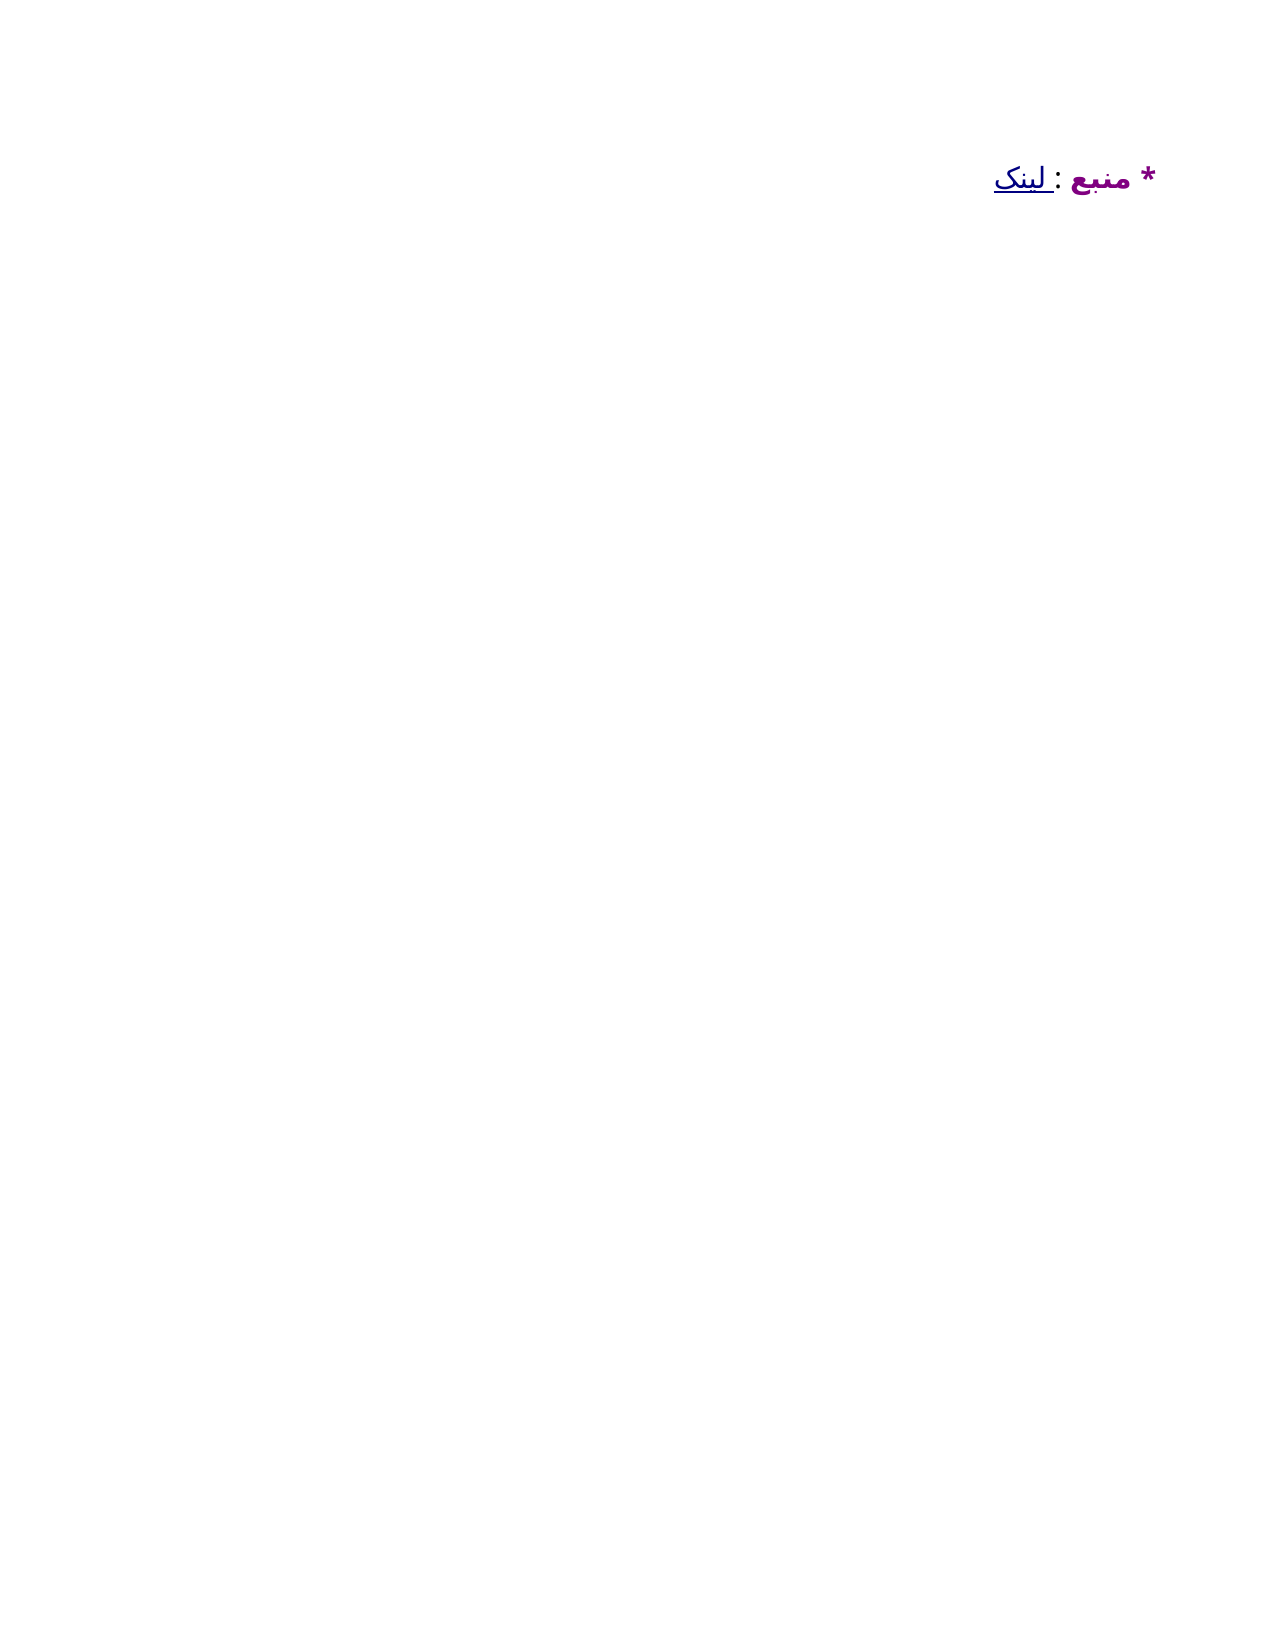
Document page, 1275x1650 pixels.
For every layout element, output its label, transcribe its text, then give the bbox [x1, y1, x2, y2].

text * منبع : لینک [118, 158, 1157, 201]
